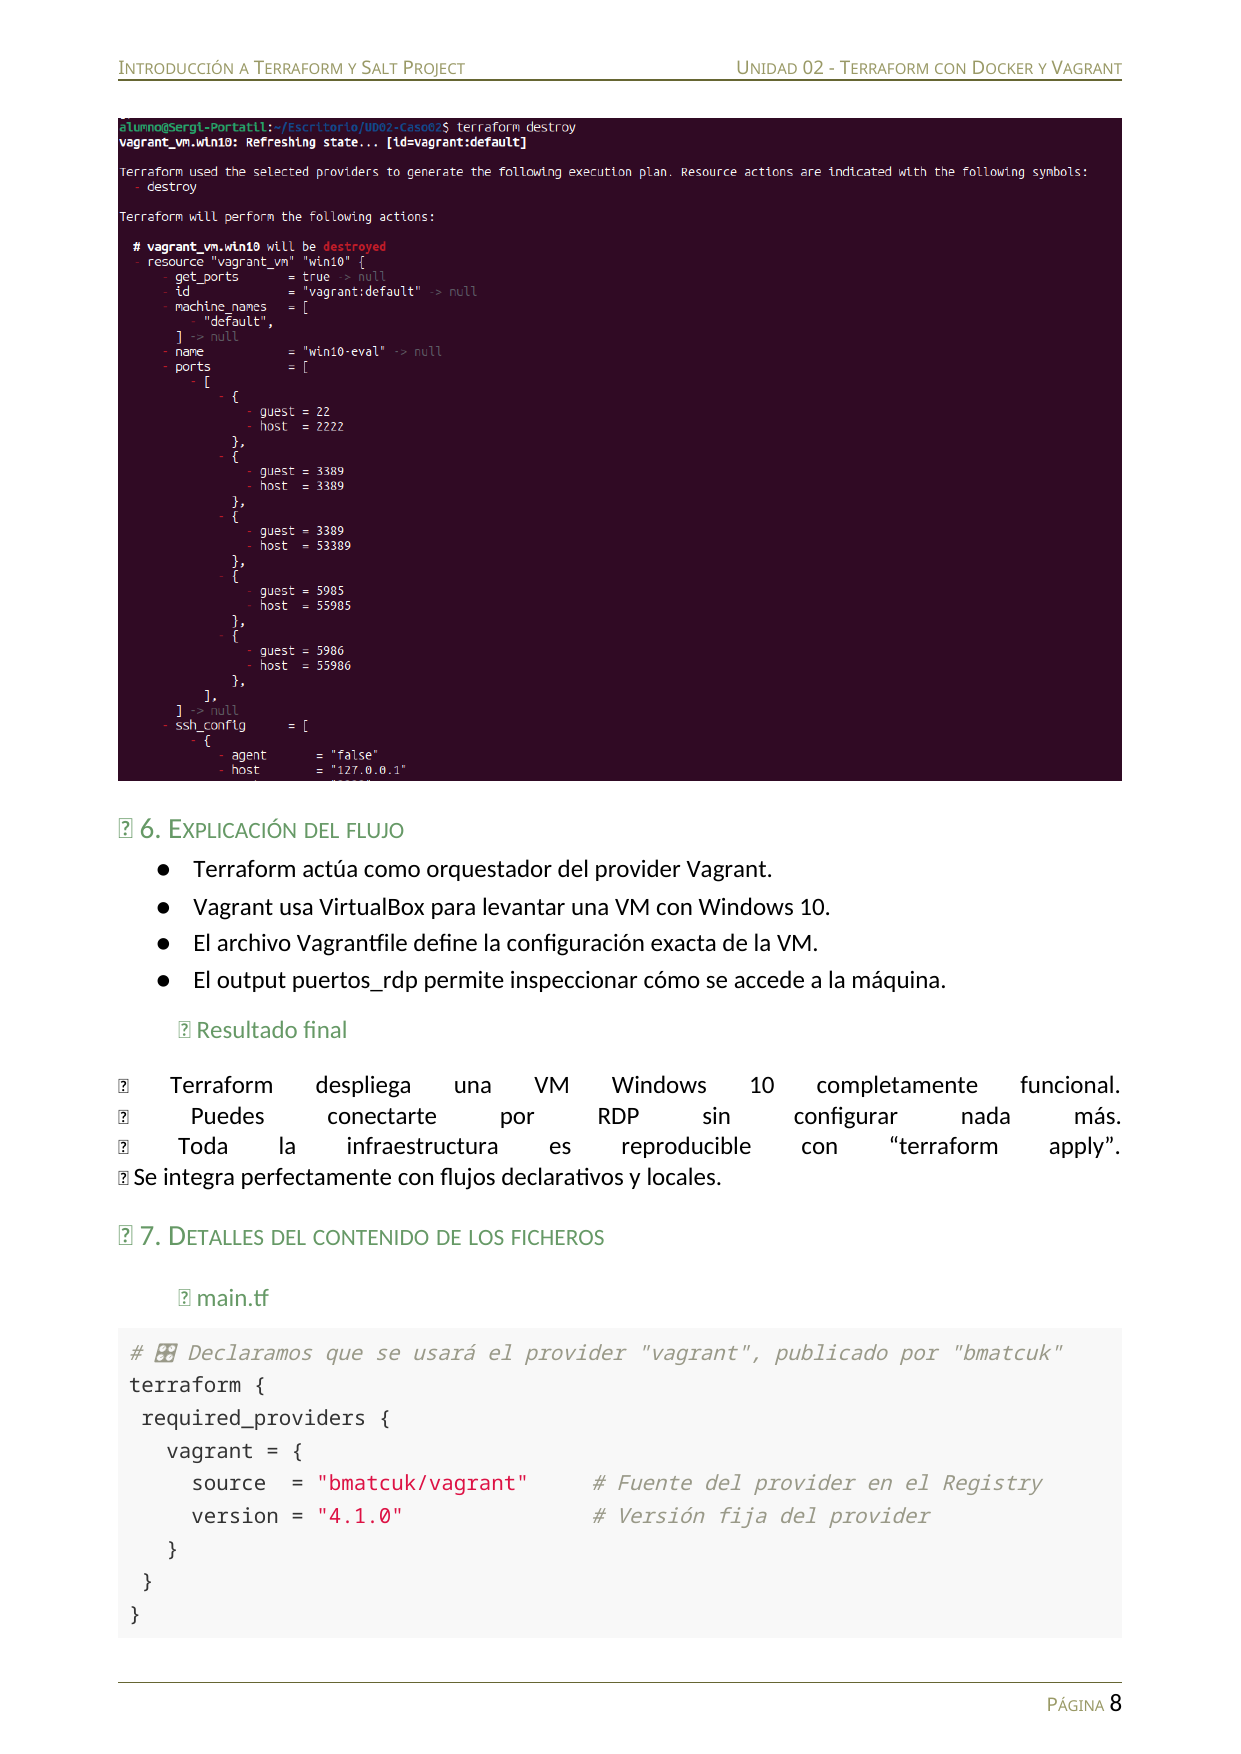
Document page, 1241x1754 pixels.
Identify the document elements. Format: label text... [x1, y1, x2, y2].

list Terraform actúa como orquestador del provider Vagrant. [156, 854, 1122, 884]
list El archivo Vagrantfile define la configuración exacta de la VM. [156, 928, 1122, 958]
subtitle 🧩 Resultado final [178, 1014, 1122, 1044]
list El output puertos_rdp permite inspeccionar cómo se accede a la máquina. [156, 964, 1122, 995]
picture [118, 118, 1122, 781]
table_header # 🎛️ Declaramos que se usará el provider "vagrant", publicado por "bmatcuk" terraform { required_providers { vagrant = { source = "bmatcuk/vagrant" # Fuente del provider en el Registry version = "4.1.0" # Versión fija del provider } } } [118, 1328, 1122, 1638]
list Vagrant usa VirtualBox para levantar una VM con Windows 10. [156, 891, 1122, 921]
text ✅ Terraform despliega una VM Windows 10 completamente funcional. ✅ Puedes conectarte por RDP sin configurar nada más. ✅ Toda la infraestructura es reproducible con “terraform apply”. ✅ Se integra perfectamente con flujos declarativos y locales. [118, 1069, 1122, 1192]
subtitle 📄 main.tf [178, 1282, 1122, 1313]
subtitle 🧠 6. Explicación del flujo [118, 810, 1122, 845]
subtitle 📄 7. Detalles del contenido de los ficheros [118, 1217, 1122, 1252]
